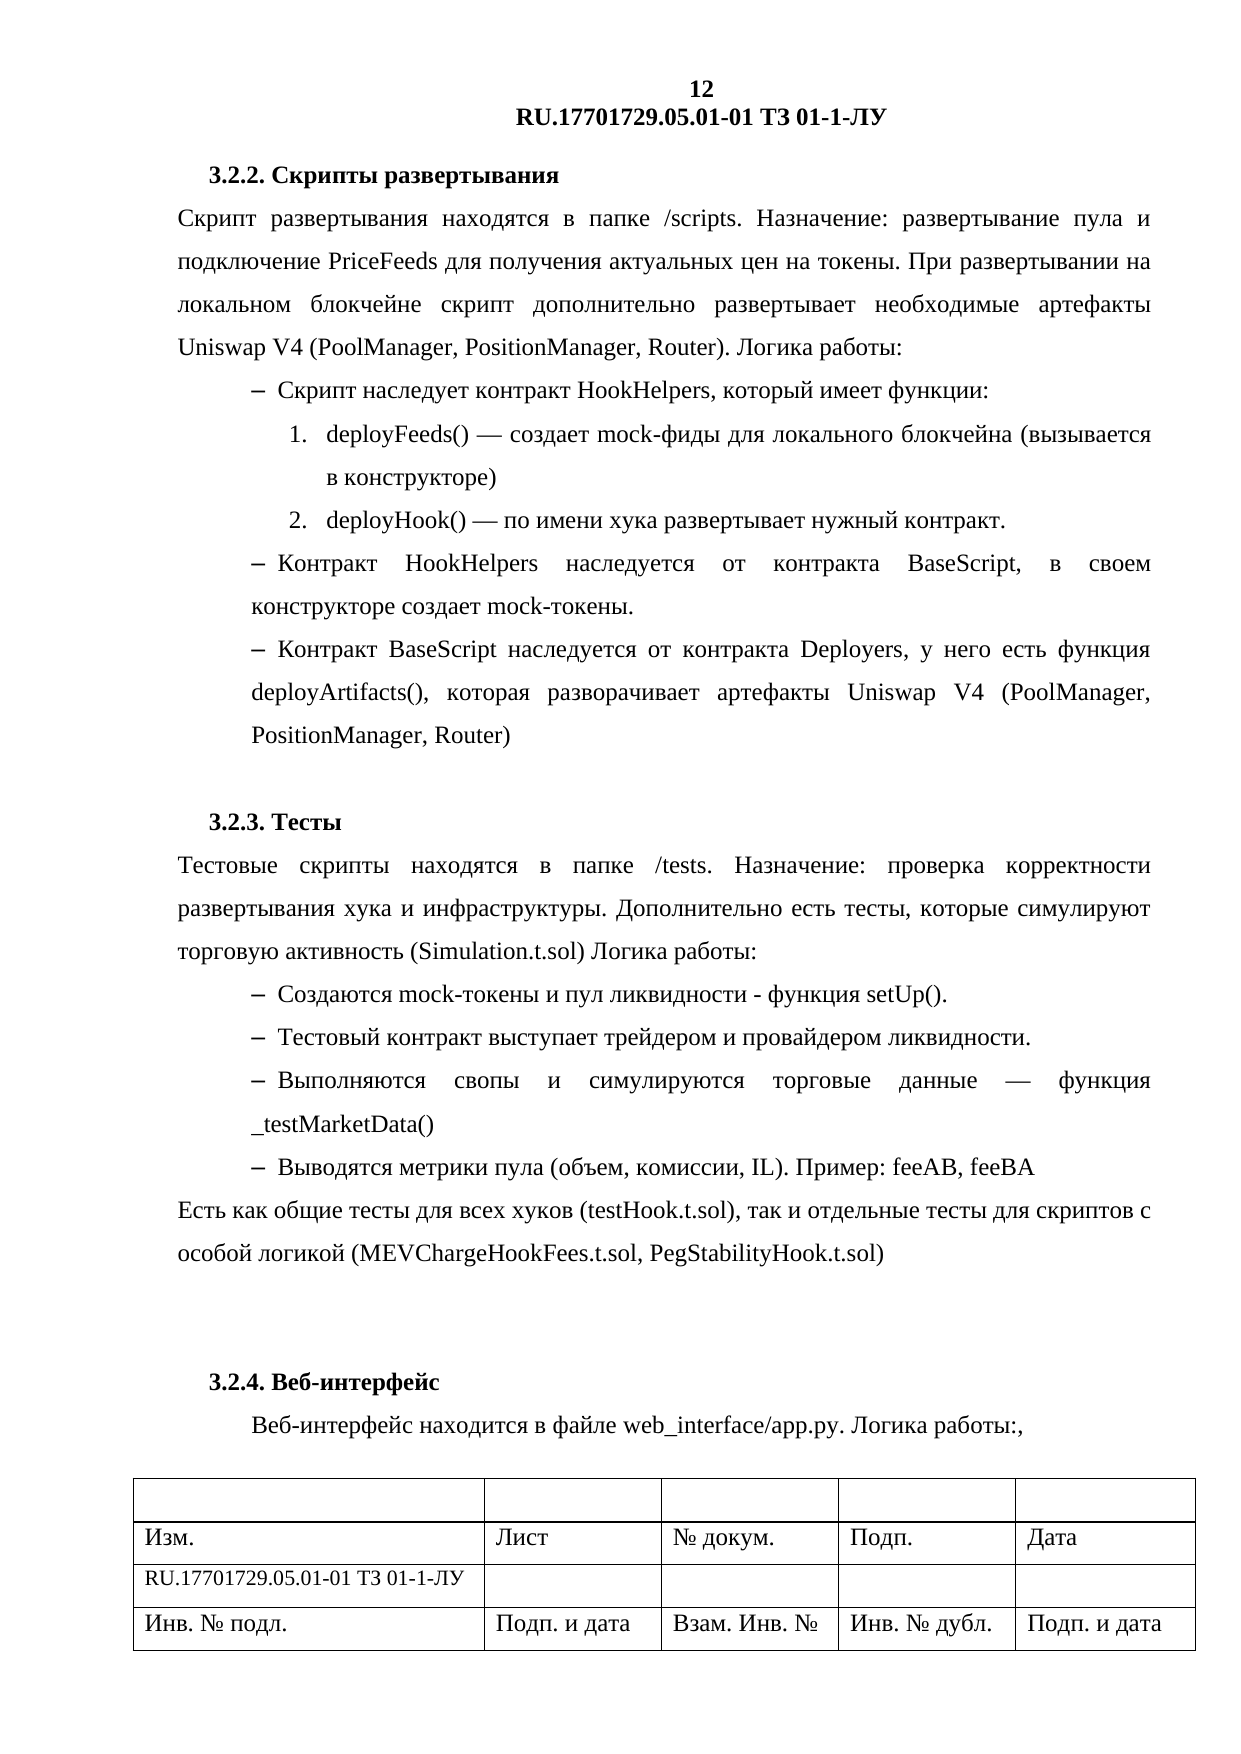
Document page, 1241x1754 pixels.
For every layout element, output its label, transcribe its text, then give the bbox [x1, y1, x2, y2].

text Веб-интерфейс находится в файле web_interface/app.py. Логика работы:, [177, 1411, 1152, 1439]
list deployHook() — по имени хука развертывает нужный контракт. [288, 505, 1152, 534]
list Контракт HookHelpers наследуется от контракта BaseScript, в своем конструкторе создает mock-токены. [251, 548, 1152, 620]
subtitle Веб-интерфейс [177, 1367, 1152, 1396]
list Есть как общие тесты для всех хуков (testHook.t.sol), так и отдельные тесты для скриптов с особой логикой (MEVChargeHookFees.t.sol, PegStabilityHook.t.sol) [177, 1195, 1152, 1267]
list Контракт BaseScript наследуется от контракта Deployers, у него есть функция deployArtifacts(), которая разворачивает артефакты Uniswap V4 (PoolManager, PositionManager, Router) [251, 634, 1152, 749]
list Тестовый контракт выступает трейдером и провайдером ликвидности. [251, 1022, 1152, 1051]
list Выполняются свопы и симулируются торговые данные — функция _testMarketData() [251, 1066, 1152, 1137]
list Скрипт наследует контракт HookHelpers, который имеет функции: [251, 376, 1152, 404]
text Тестовые скрипты находятся в папке /tests. Назначение: проверка корректности развертывания хука и инфраструктуры. Дополнительно есть тесты, которые симулируют торговую активность (Simulation.t.sol) Логика работы: [177, 850, 1152, 965]
list Создаются mock‑токены и пул ликвидности - функция setUp(). [251, 979, 1152, 1008]
list Выводятся метрики пула (объем, комиссии, IL). Пример: feeAB, feeBA [251, 1152, 1152, 1181]
text Скрипт развертывания находятся в папке /scripts. Назначение: развертывание пула и подключение PriceFeeds для получения актуальных цен на токены. При развертывании на локальном блокчейне скрипт дополнительно развертывает необходимые артефакты Uniswap V4 (PoolManager, PositionManager, Router). Логика работы: [177, 203, 1152, 361]
list deployFeeds() — создает mock‑фиды для локального блокчейна (вызывается в конструкторе) [288, 419, 1152, 491]
subtitle Скрипты развертывания [177, 160, 1152, 189]
subtitle Тесты [177, 807, 1152, 836]
